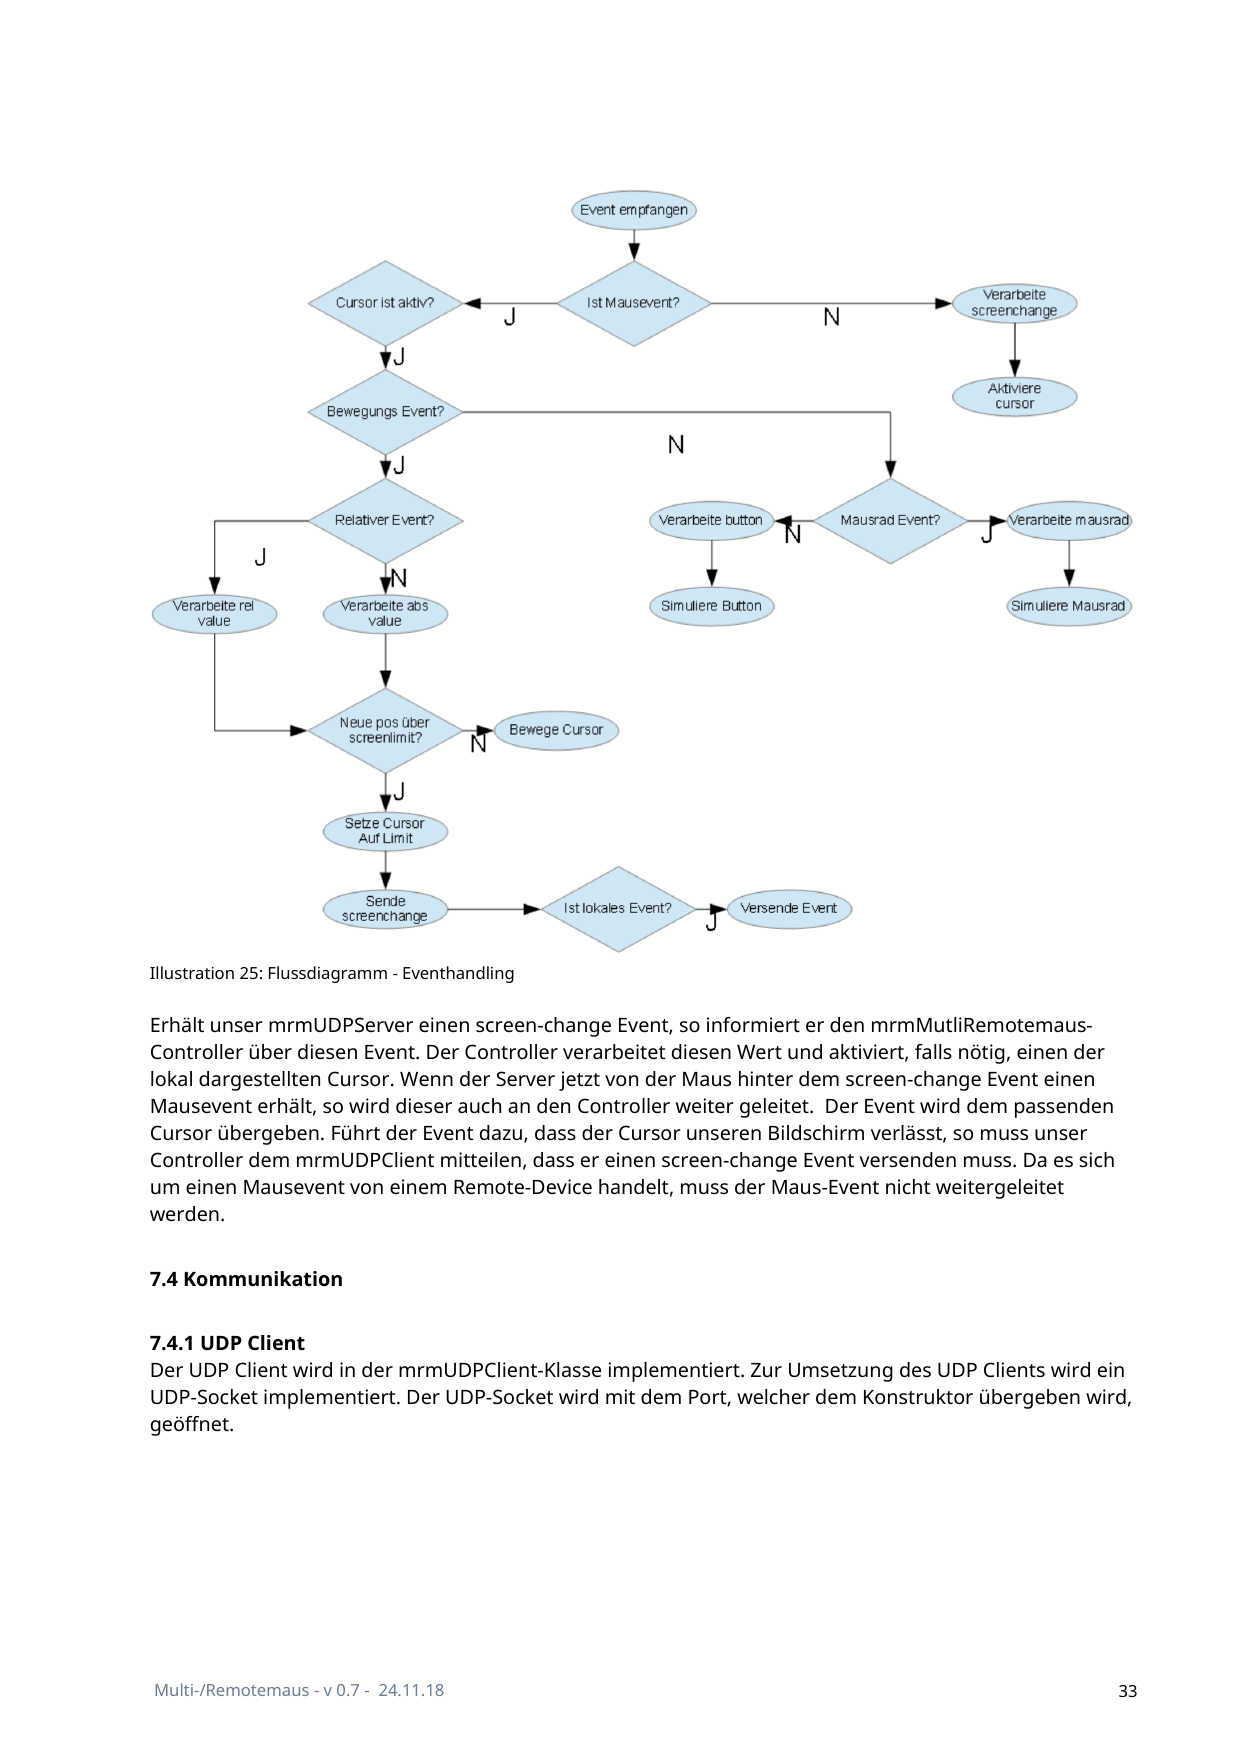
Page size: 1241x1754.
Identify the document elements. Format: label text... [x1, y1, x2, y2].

subtitle Kommunikation [149, 1265, 1136, 1292]
text Erhält unser mrmUDPServer einen screen-change Event, so informiert er den mrmMutliRemotemaus-Controller über diesen Event. Der Controller verarbeitet diesen Wert und aktiviert, falls nötig, einen der lokal dargestellten Cursor. Wenn der Server jetzt von der Maus hinter dem screen-change Event einen Mausevent erhält, so wird dieser auch an den Controller weiter geleitet. Der Event wird dem passenden Cursor übergeben. Führt der Event dazu, dass der Cursor unseren Bildschirm verlässt, so muss unser Controller dem mrmUDPClient mitteilen, dass er einen screen-change Event versenden muss. Da es sich um einen Mausevent von einem Remote-Device handelt, muss der Maus-Event nicht weitergeleitet werden. [149, 1012, 1136, 1227]
subtitle UDP Client [149, 1329, 1136, 1356]
text Illustration : Flussdiagramm - Eventhandling [149, 962, 1136, 984]
picture [149, 183, 1136, 962]
text Der UDP Client wird in der mrmUDPClient-Klasse implementiert. Zur Umsetzung des UDP Clients wird ein UDP-Socket implementiert. Der UDP-Socket wird mit dem Port, welcher dem Konstruktor übergeben wird, geöffnet. [149, 1356, 1136, 1437]
